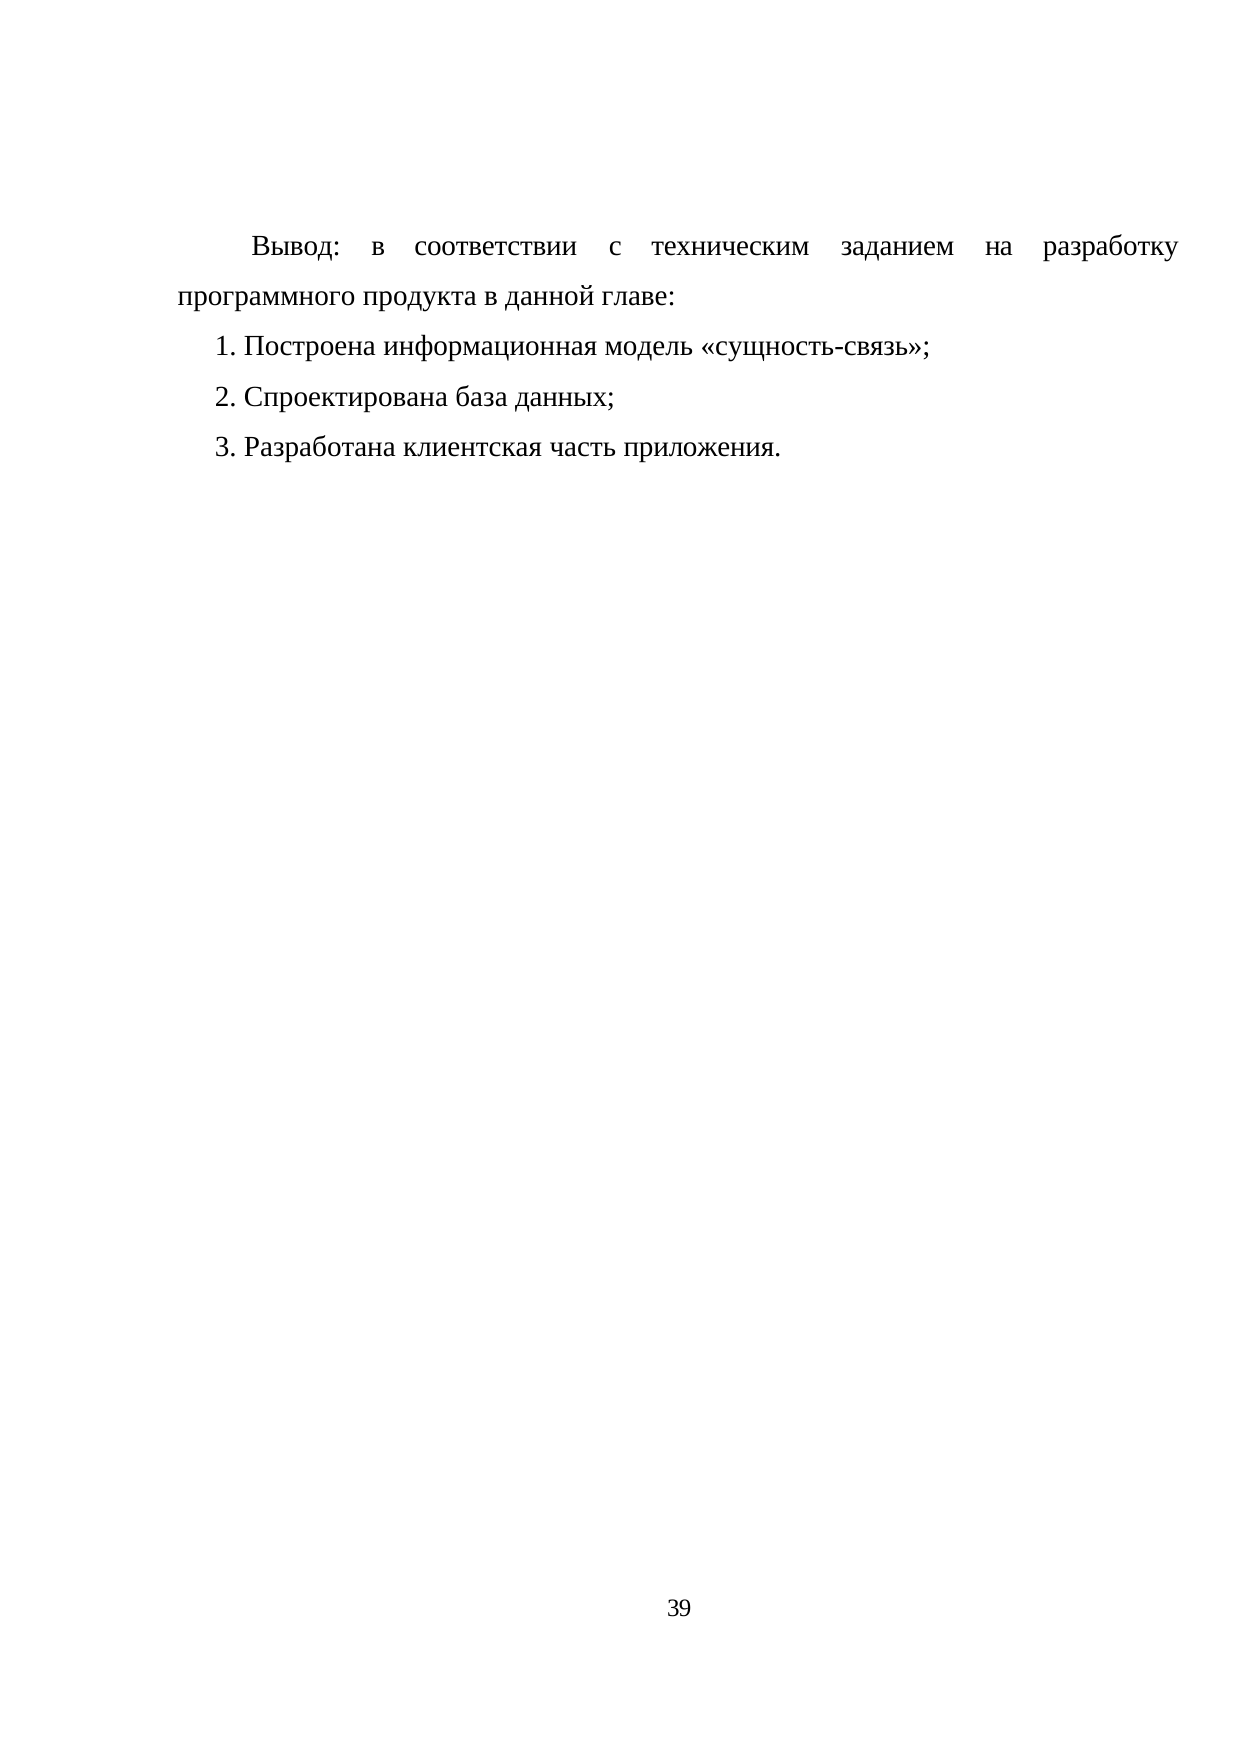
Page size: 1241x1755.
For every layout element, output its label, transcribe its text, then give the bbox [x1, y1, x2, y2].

list Разработана клиентская часть приложения. [214, 429, 1241, 463]
list Построена информационная модель «сущность-связь»; [214, 328, 1241, 362]
text Вывод: в соответствии с техническим заданием на разработку программного продукта в данной главе: [177, 228, 1181, 312]
list Спроектирована база данных; [214, 379, 1241, 412]
